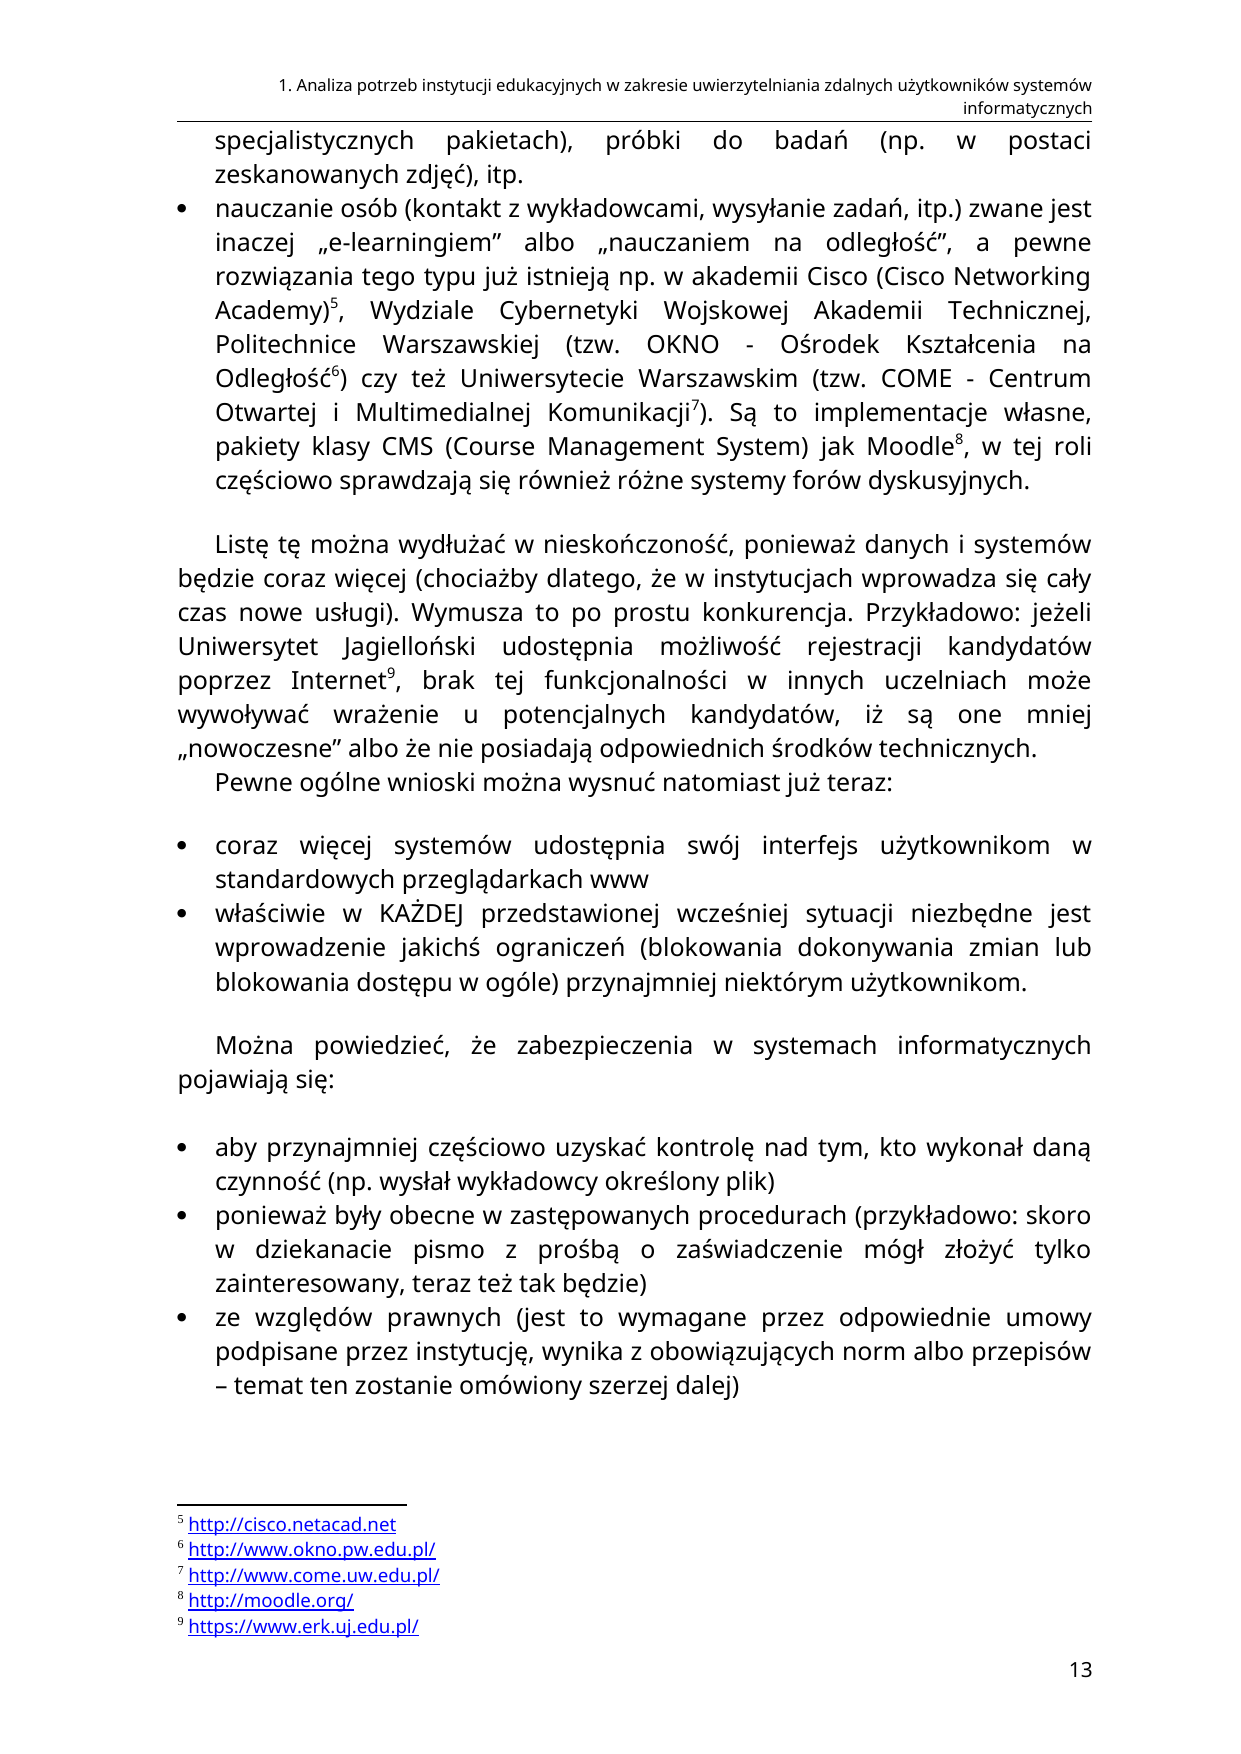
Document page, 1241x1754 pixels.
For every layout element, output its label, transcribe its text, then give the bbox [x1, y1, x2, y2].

text Pewne ogólne wnioski można wysnuć natomiast już teraz: [177, 765, 1092, 799]
text specjalistycznych pakietach), próbki do badań (np. w postaci zeskanowanych zdjęć), itp. [214, 122, 1092, 191]
list http://www.come.uw.edu.pl/ [177, 1562, 1092, 1588]
list aby przynajmniej częściowo uzyskać kontrolę nad tym, kto wykonał daną czynność (np. wysłał wykładowcy określony plik) [177, 1129, 1092, 1198]
list http://moodle.org/ [177, 1588, 1092, 1613]
list nauczanie osób (kontakt z wykładowcami, wysyłanie zadań, itp.) zwane jest inaczej „e-learningiem” albo „nauczaniem na odległość”, a pewne rozwiązania tego typu już istnieją np. w akademii Cisco (Cisco Networking Academy), Wydziale Cybernetyki Wojskowej Akademii Technicznej, Politechnice Warszawskiej (tzw. OKNO - Ośrodek Kształcenia na Odległość) czy też Uniwersytecie Warszawskim (tzw. COME - Centrum Otwartej i Multimedialnej Komunikacji). Są to implementacje własne, pakiety klasy CMS (Course Management System) jak Moodle, w tej roli częściowo sprawdzają się również różne systemy forów dyskusyjnych. [177, 191, 1092, 497]
list http://cisco.netacad.net [177, 1511, 1092, 1537]
list http://www.okno.pw.edu.pl/ [177, 1537, 1092, 1562]
list właściwie w KAŻDEJ przedstawionej wcześniej sytuacji niezbędne jest wprowadzenie jakichś ograniczeń (blokowania dokonywania zmian lub blokowania dostępu w ogóle) przynajmniej niektórym użytkownikom. [177, 896, 1092, 998]
list ponieważ były obecne w zastępowanych procedurach (przykładowo: skoro w dziekanacie pismo z prośbą o zaświadczenie mógł złożyć tylko zainteresowany, teraz też tak będzie) [177, 1198, 1092, 1300]
list ze względów prawnych (jest to wymagane przez odpowiednie umowy podpisane przez instytucję, wynika z obowiązujących norm albo przepisów – temat ten zostanie omówiony szerzej dalej) [177, 1300, 1092, 1402]
text Listę tę można wydłużać w nieskończoność, ponieważ danych i systemów będzie coraz więcej (chociażby dlatego, że w instytucjach wprowadza się cały czas nowe usługi). Wymusza to po prostu konkurencja. Przykładowo: jeżeli Uniwersytet Jagielloński udostępnia możliwość rejestracji kandydatów poprzez Internet, brak tej funkcjonalności w innych uczelniach może wywoływać wrażenie u potencjalnych kandydatów, iż są one mniej „nowoczesne” albo że nie posiadają odpowiednich środków technicznych. [177, 526, 1092, 765]
list coraz więcej systemów udostępnia swój interfejs użytkownikom w standardowych przeglądarkach www [177, 828, 1092, 896]
text Można powiedzieć, że zabezpieczenia w systemach informatycznych pojawiają się: [177, 1027, 1092, 1096]
text https://www.erk.uj.edu.pl/ [177, 1613, 1092, 1639]
